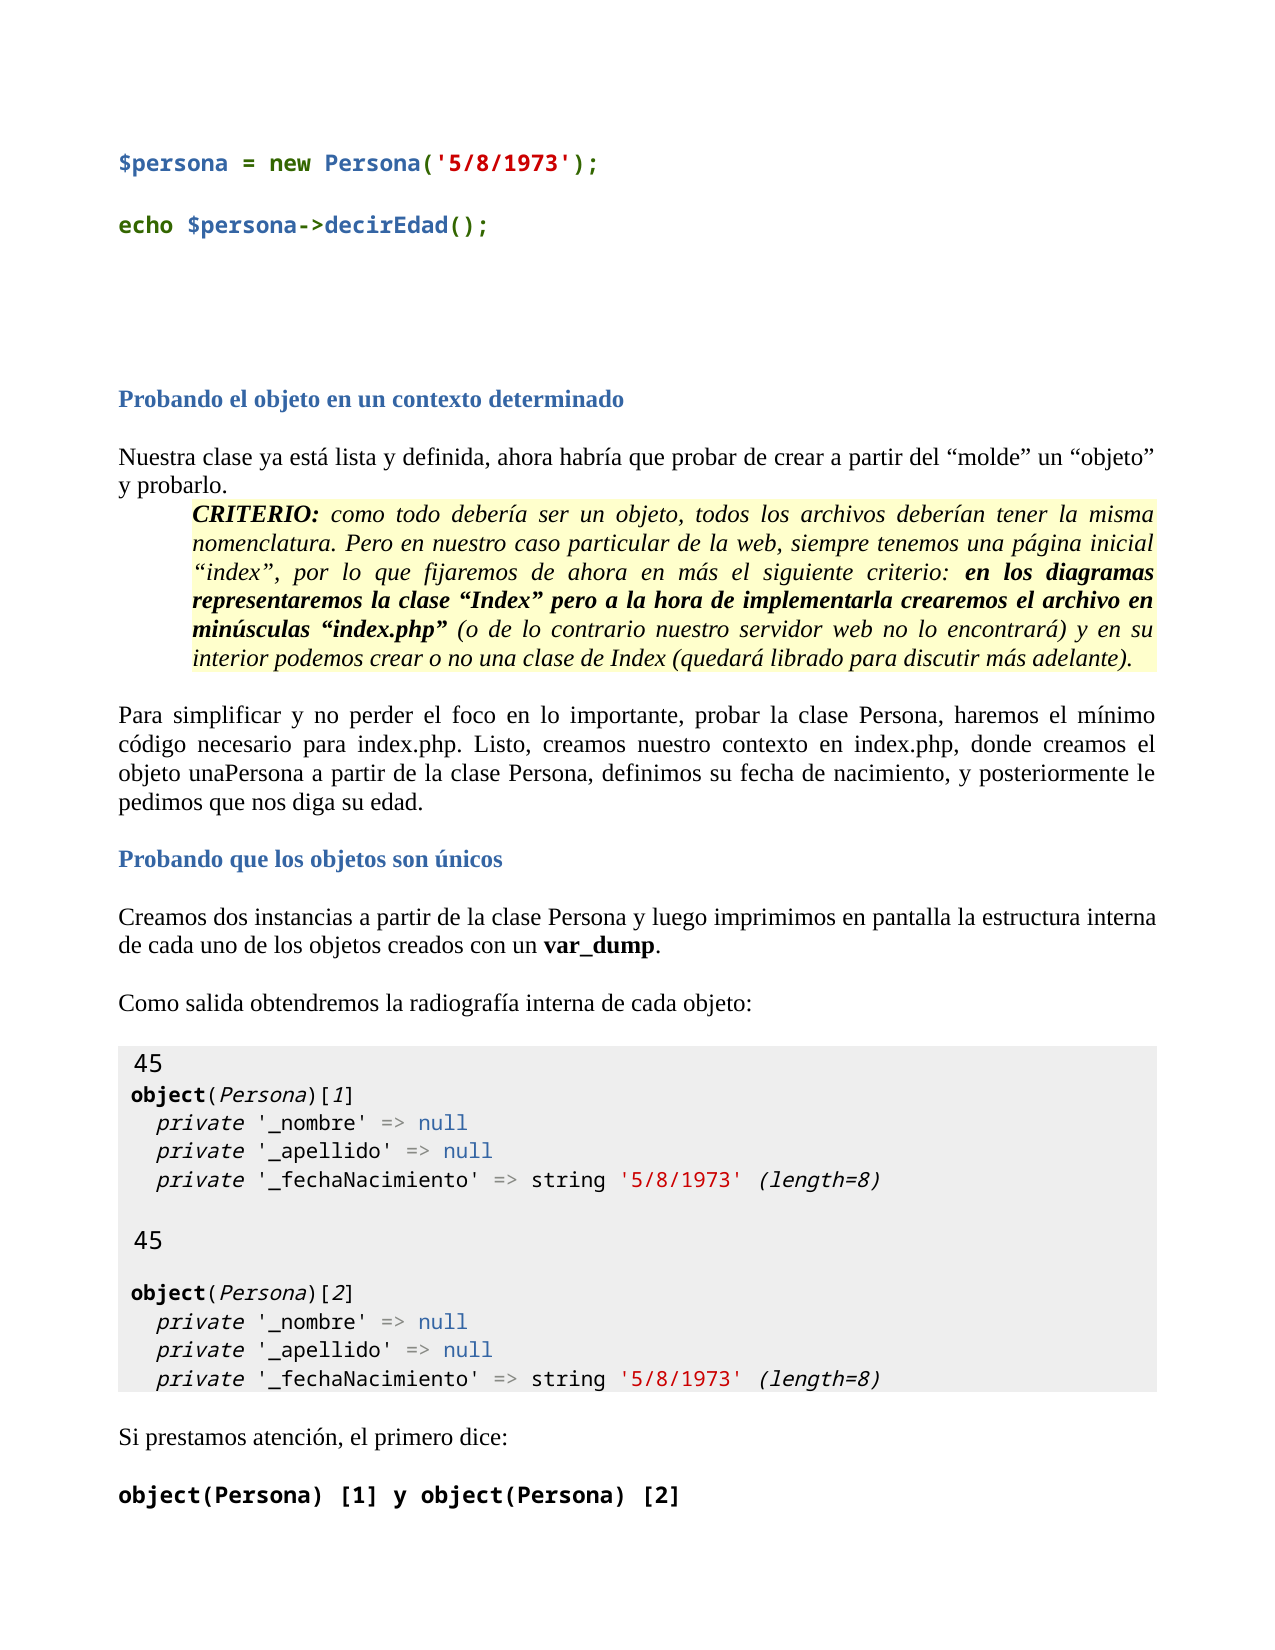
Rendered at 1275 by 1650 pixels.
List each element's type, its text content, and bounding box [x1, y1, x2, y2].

text private '_fechaNacimiento' => string '5/8/1973' (length=8) [118, 1364, 1157, 1392]
text object(Persona)[2] [118, 1278, 1157, 1307]
text Creamos dos instancias a partir de la clase Persona y luego imprimimos en pantalla la estructura interna de cada uno de los objetos creados con un var_dump. [118, 902, 1157, 959]
text Nuestra clase ya está lista y definida, ahora habría que probar de crear a partir del “molde” un “objeto” y probarlo. [118, 442, 1157, 499]
text private '_nombre' => null [118, 1307, 1157, 1335]
text private '_apellido' => null [118, 1335, 1157, 1364]
text object(Persona) [1] y object(Persona) [2] [118, 1479, 1157, 1510]
text private '_fechaNacimiento' => string '5/8/1973' (length=8) [118, 1165, 1157, 1193]
text Probando el objeto en un contexto determinado [118, 384, 1157, 413]
text $persona = new Persona('5/8/1973'); [118, 147, 1157, 178]
text private '_apellido' => null [118, 1137, 1157, 1165]
text object(Persona)[1] [118, 1080, 1157, 1108]
text Como salida obtendremos la radiografía interna de cada objeto: [118, 988, 1157, 1017]
text Probando que los objetos son únicos [118, 844, 1157, 873]
text 45 [118, 1223, 1157, 1257]
text private '_nombre' => null [118, 1108, 1157, 1137]
text Para simplificar y no perder el foco en lo importante, probar la clase Persona, haremos el mínimo código necesario para index.php. Listo, creamos nuestro contexto en index.php, donde creamos el objeto unaPersona a partir de la clase Persona, definimos su fecha de nacimiento, y posteriormente le pedimos que nos diga su edad. [118, 701, 1157, 816]
text 45 [118, 1046, 1157, 1080]
text echo $persona->decirEdad(); [118, 209, 1157, 241]
text CRITERIO: como todo debería ser un objeto, todos los archivos deberían tener la misma nomenclatura. Pero en nuestro caso particular de la web, siempre tenemos una página inicial “index”, por lo que fijaremos de ahora en más el siguiente criterio: en los diagramas representaremos la clase “Index” pero a la hora de implementarla crearemos el archivo en minúsculas “index.php” (o de lo contrario nuestro servidor web no lo encontrará) y en su interior podemos crear o no una clase de Index (quedará librado para discutir más adelante). [192, 499, 1157, 672]
text Si prestamos atención, el primero dice: [118, 1422, 1157, 1450]
